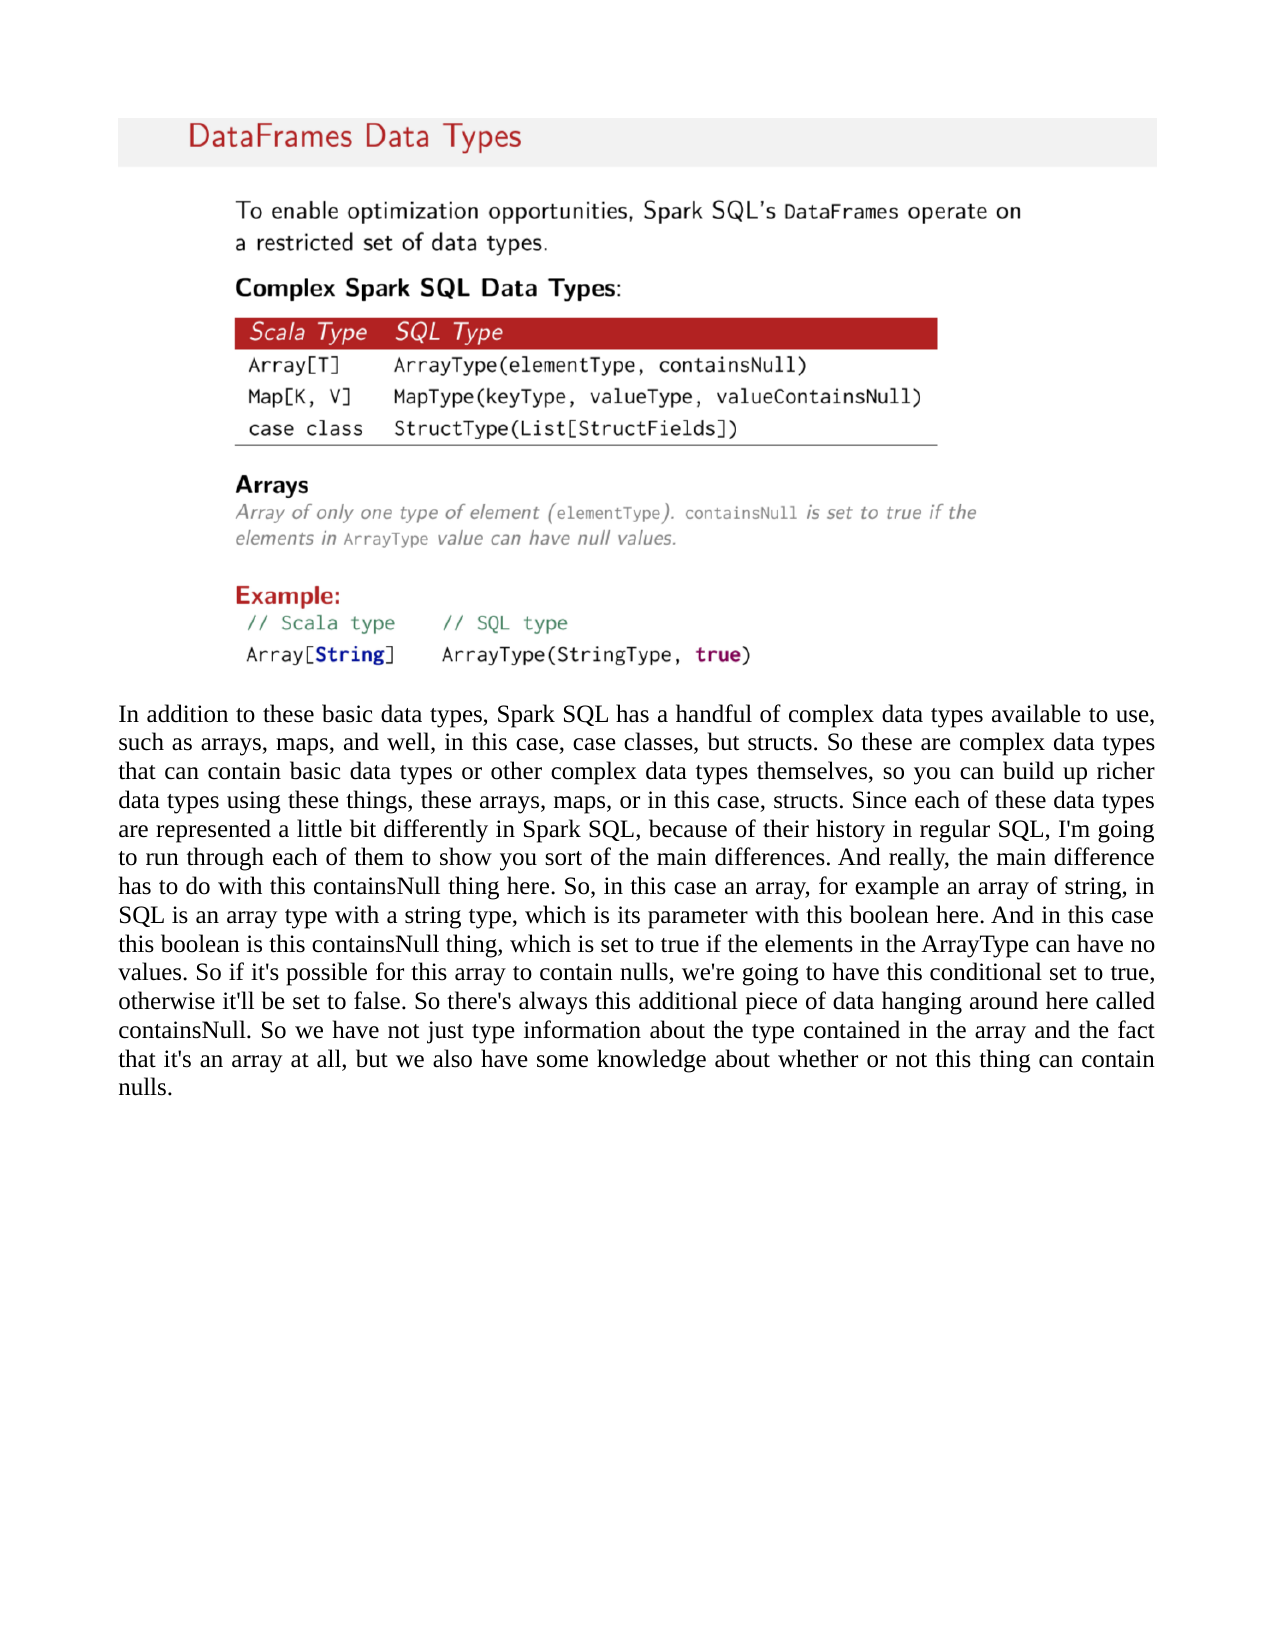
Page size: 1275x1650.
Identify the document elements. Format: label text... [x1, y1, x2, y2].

picture [118, 118, 1157, 670]
text In addition to these basic data types, Spark SQL has a handful of complex data types available to use, such as arrays, maps, and well, in this case, case classes, but structs. So these are complex data types that can contain basic data types or other complex data types themselves, so you can build up richer data types using these things, these arrays, maps, or in this case, structs. Since each of these data types are represented a little bit differently in Spark SQL, because of their history in regular SQL, I'm going to run through each of them to show you sort of the main differences. And really, the main difference has to do with this containsNull thing here. So, in this case an array, for example an array of string, in SQL is an array type with a string type, which is its parameter with this boolean here. And in this case this boolean is this containsNull thing, which is set to true if the elements in the ArrayType can have no values. So if it's possible for this array to contain nulls, we're going to have this conditional set to true, otherwise it'll be set to false. So there's always this additional piece of data hanging around here called containsNull. So we have not just type information about the type contained in the array and the fact that it's an array at all, but we also have some knowledge about whether or not this thing can contain nulls. [118, 699, 1157, 1101]
